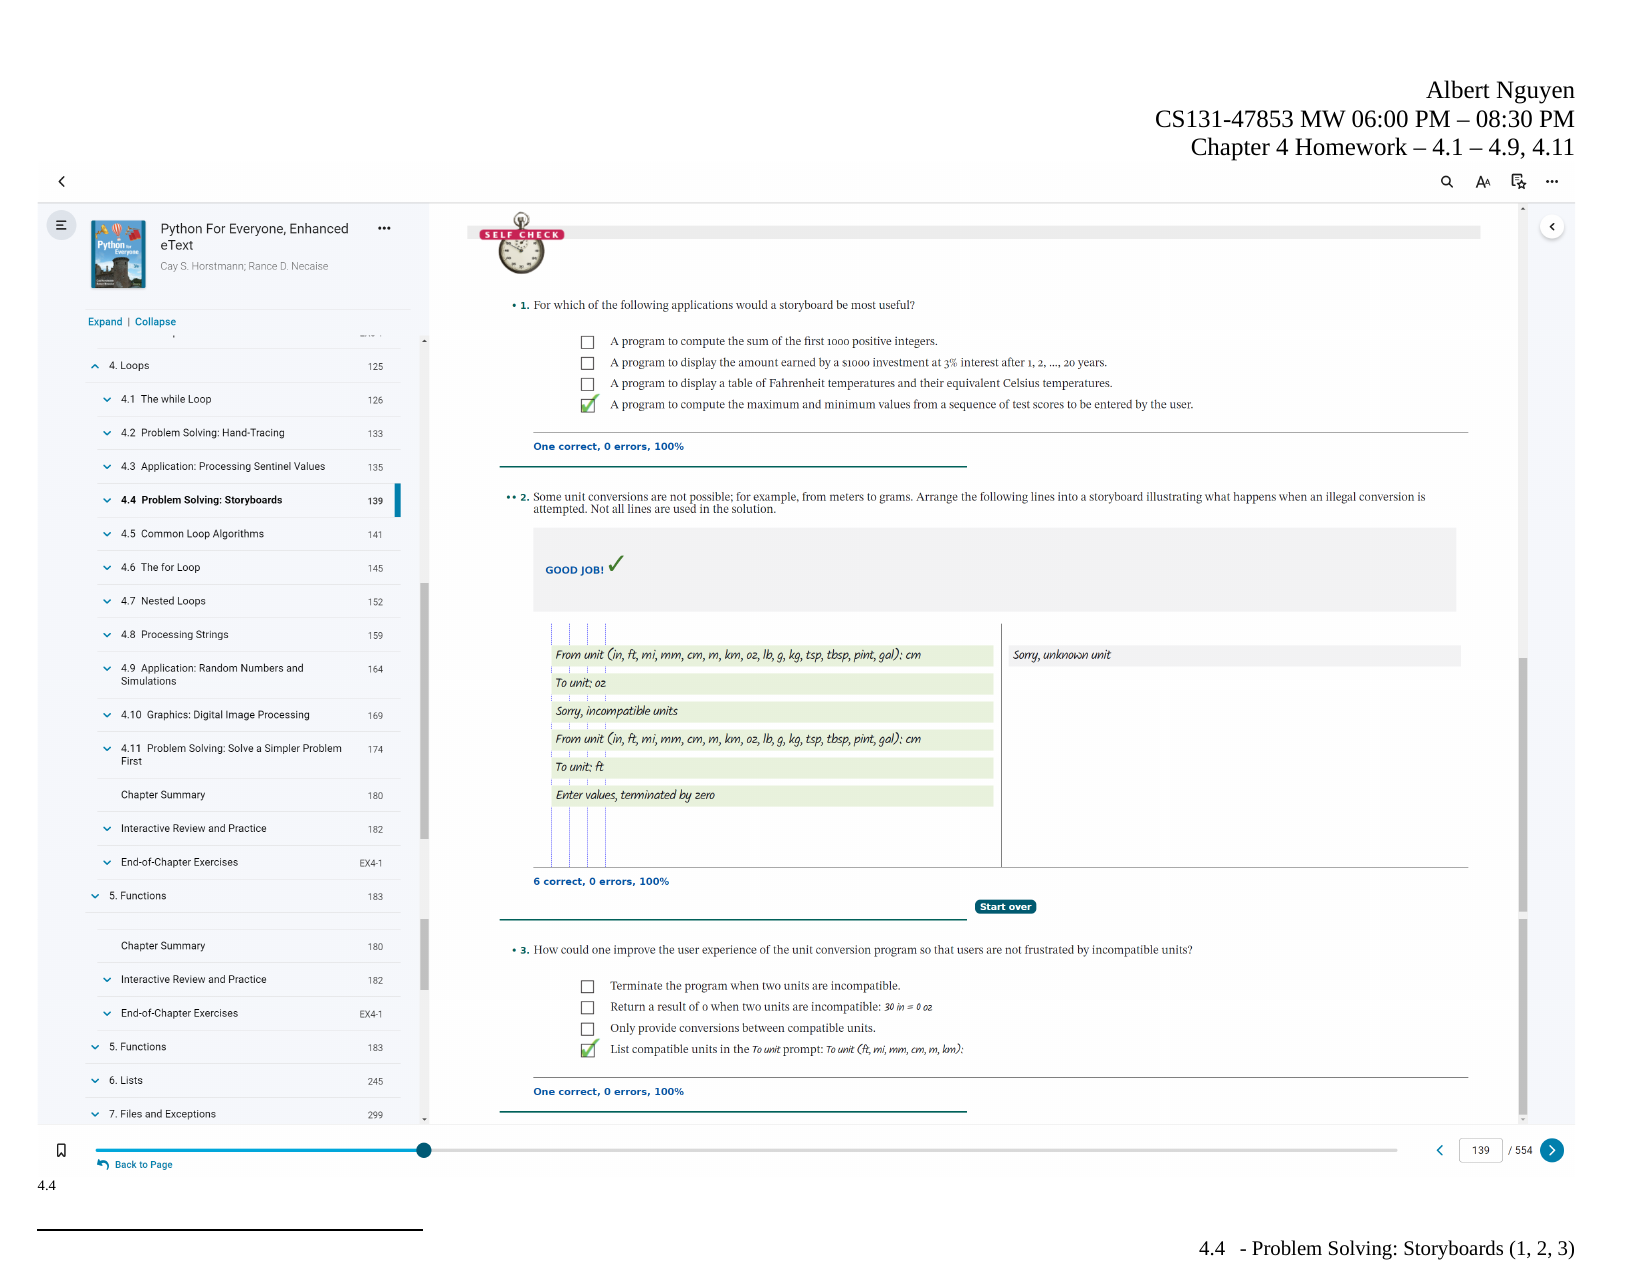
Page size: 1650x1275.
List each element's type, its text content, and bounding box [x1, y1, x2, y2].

picture [37, 161, 1575, 920]
text - Problem Solving: Storyboards (1, 2, 3) [37, 1236, 1575, 1260]
